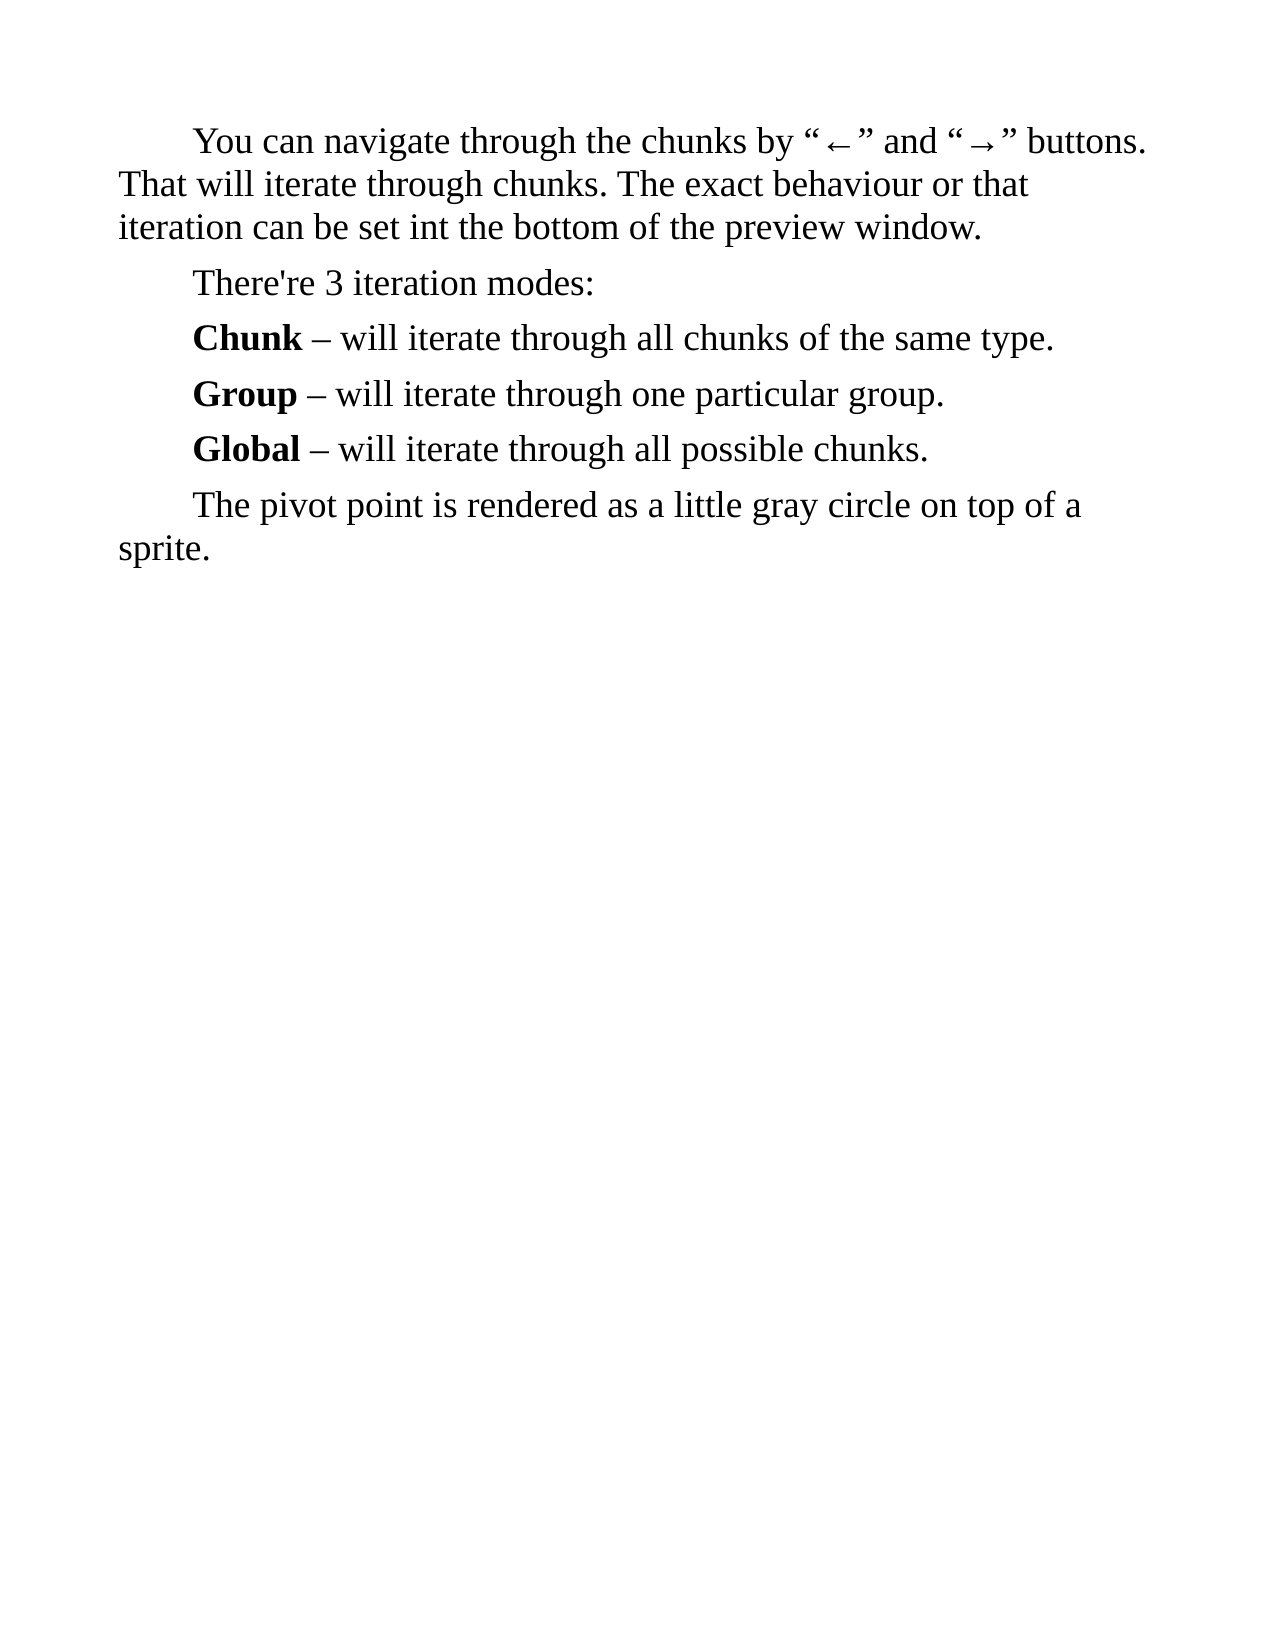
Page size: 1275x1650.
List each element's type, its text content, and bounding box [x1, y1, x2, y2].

text The pivot point is rendered as a little gray circle on top of a sprite. [118, 482, 1157, 569]
text Global – will iterate through all possible chunks. [118, 427, 1157, 470]
text There're 3 iteration modes: [118, 260, 1157, 303]
text Chunk – will iterate through all chunks of the same type. [118, 316, 1157, 359]
text Group – will iterate through one particular group. [118, 371, 1157, 414]
text You can navigate through the chunks by “←” and “→” buttons. That will iterate through chunks. The exact behaviour or that iteration can be set int the bottom of the preview window. [118, 118, 1157, 247]
